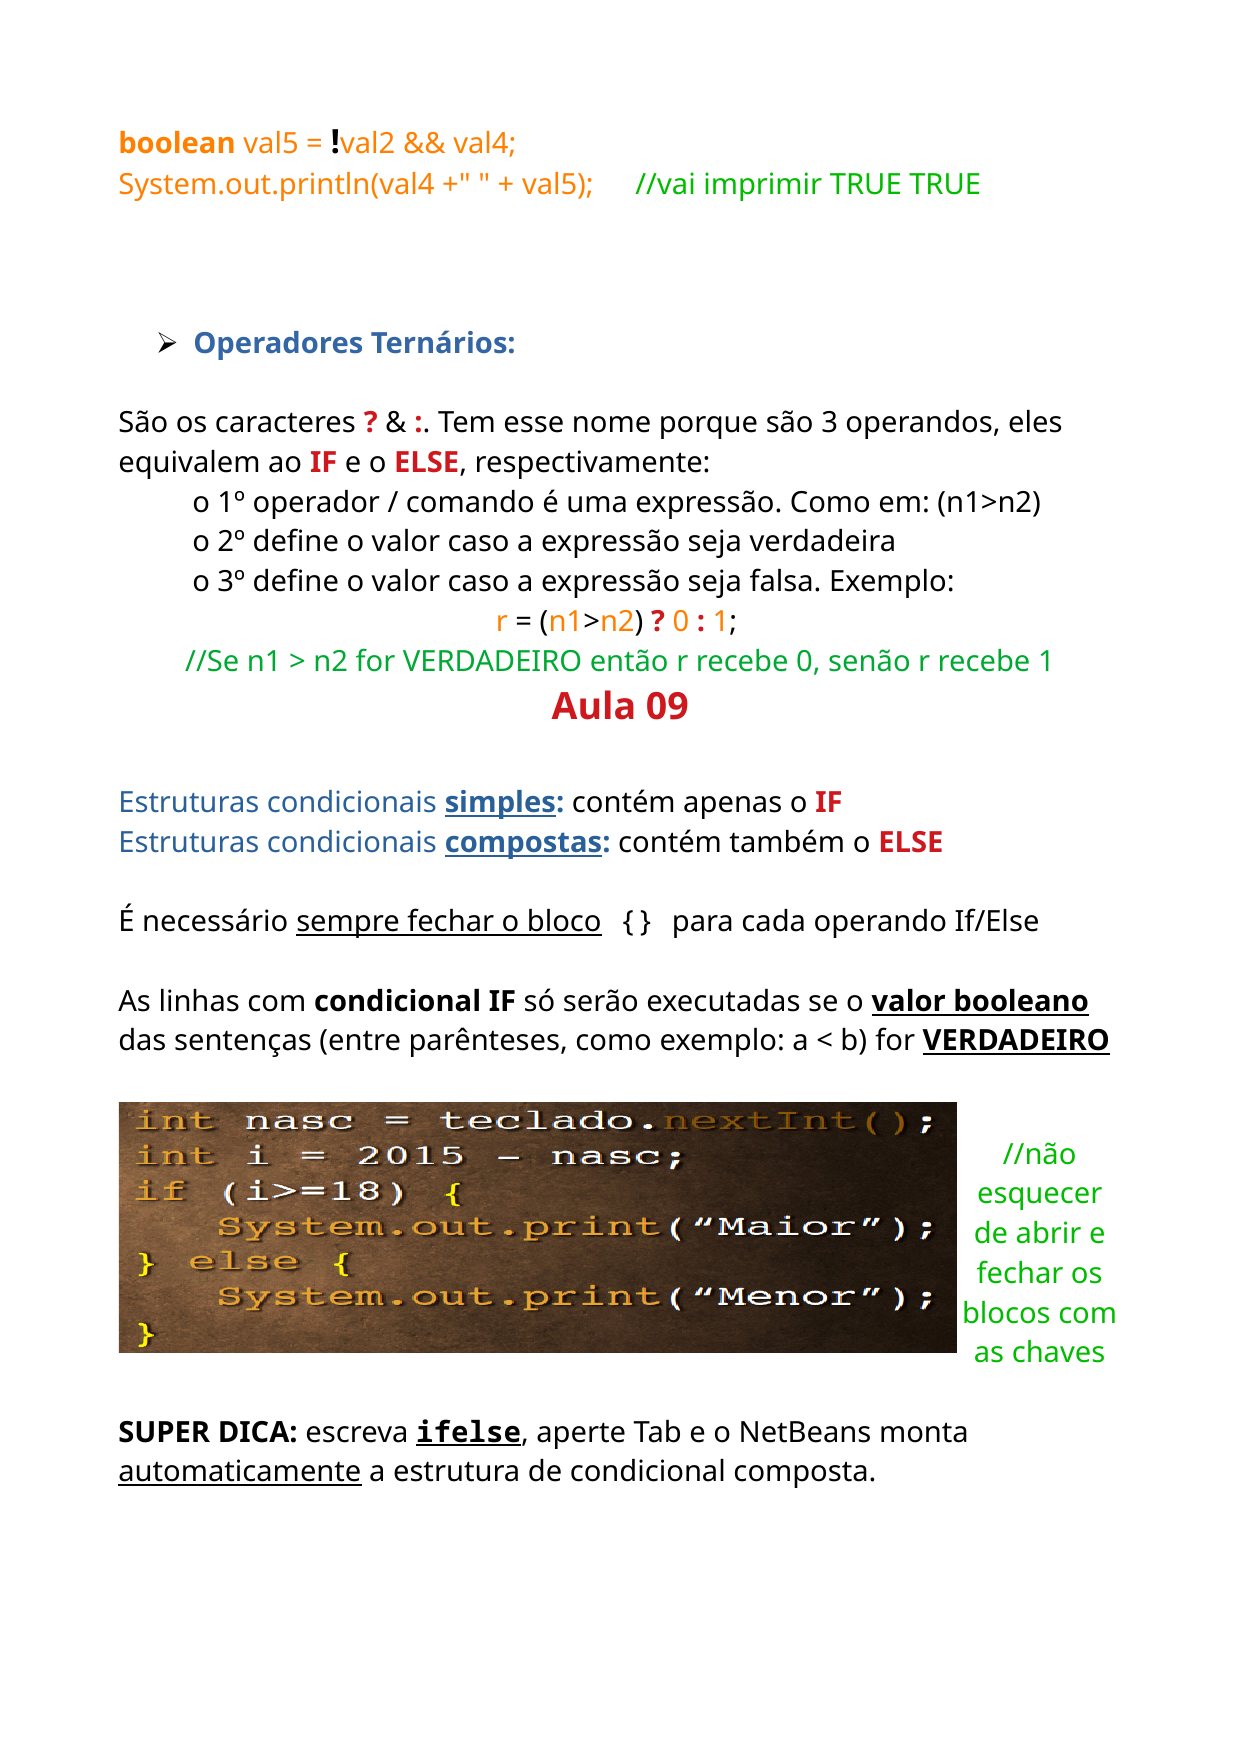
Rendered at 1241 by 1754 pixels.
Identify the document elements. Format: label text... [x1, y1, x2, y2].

text As linhas com condicional IF só serão executadas se o valor booleano das sentenças (entre parênteses, como exemplo: a < b) for VERDADEIRO [118, 980, 1122, 1059]
text É necessário sempre fechar o bloco {} para cada operando If/Else [118, 901, 1122, 940]
text System.out.println(val4 +" " + val5); //vai imprimir TRUE TRUE [118, 163, 1122, 203]
text r = (n1>n2) ? 0 : 1; [118, 600, 1122, 640]
text boolean val5 = !val2 && val4; [118, 118, 1122, 163]
picture [118, 1102, 957, 1353]
text Estruturas condicionais simples: contém apenas o IF [118, 782, 1122, 821]
text o 3º define o valor caso a expressão seja falsa. Exemplo: [118, 560, 1122, 600]
list Operadores Ternários: [156, 322, 1122, 362]
text o 1º operador / comando é uma expressão. Como em: (n1>n2) [118, 481, 1122, 521]
text São os caracteres ? & :. Tem esse nome porque são 3 operandos, eles equivalem ao IF e o ELSE, respectivamente: [118, 402, 1122, 481]
text Estruturas condicionais compostas: contém também o ELSE [118, 821, 1122, 861]
text //não esquecer de abrir e fechar os blocos com as chaves [118, 1133, 1122, 1371]
text //Se n1 > n2 for VERDADEIRO então r recebe 0, senão r recebe 1 [118, 640, 1122, 679]
text o 2º define o valor caso a expressão seja verdadeira [118, 521, 1122, 560]
text SUPER DICA: escreva ifelse, aperte Tab e o NetBeans monta automaticamente a estrutura de condicional composta. [118, 1411, 1122, 1490]
text Aula 09 [118, 679, 1122, 731]
